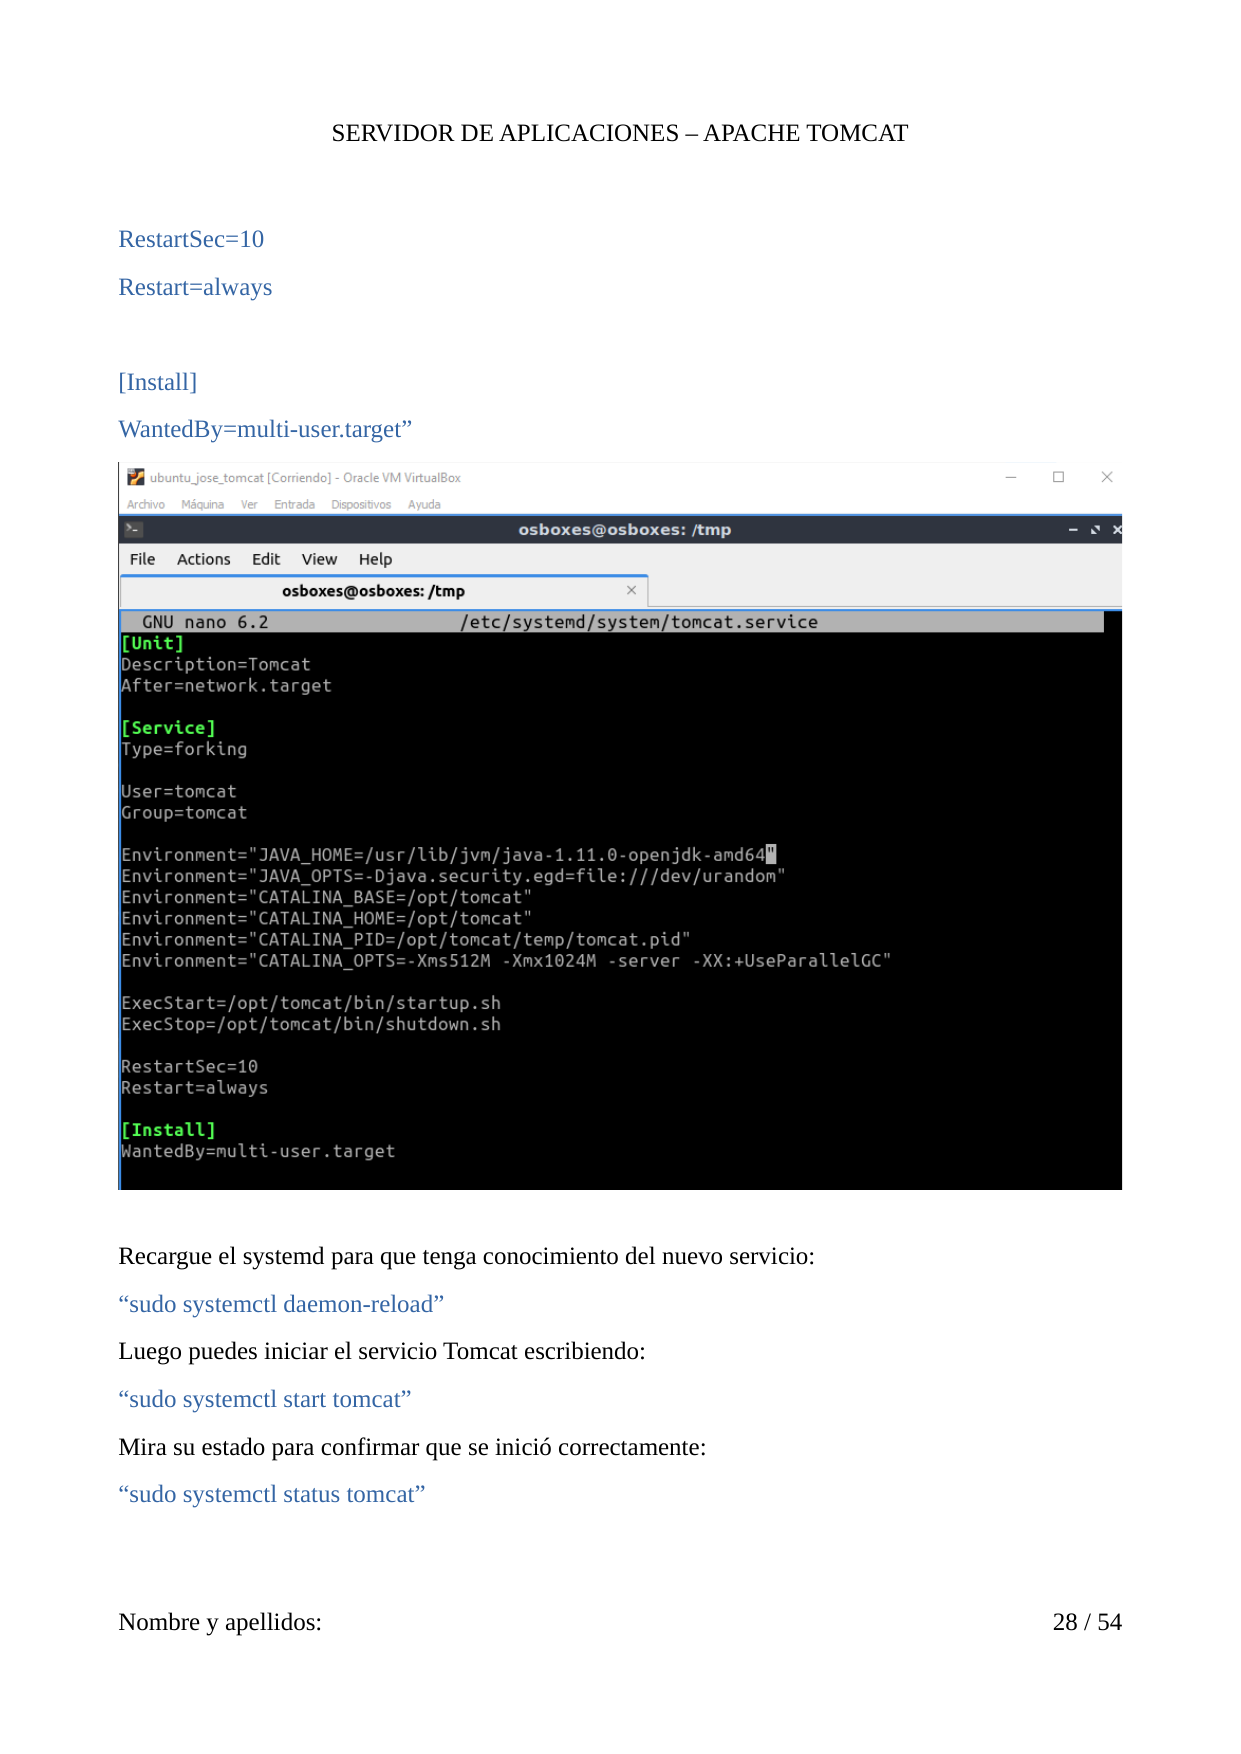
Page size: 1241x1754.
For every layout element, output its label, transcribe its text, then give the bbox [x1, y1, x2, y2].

picture [118, 462, 1123, 1190]
text WantedBy=multi-user.target” [118, 414, 1122, 443]
text Recargue el systemd para que tenga conocimiento del nuevo servicio: [118, 1241, 1122, 1270]
text [Install] [118, 367, 1122, 396]
text Luego puedes iniciar el servicio Tomcat escribiendo: [118, 1336, 1122, 1365]
text “sudo systemctl daemon-reload” [118, 1289, 1122, 1317]
text “sudo systemctl status tomcat” [118, 1479, 1122, 1508]
text “sudo systemctl start tomcat” [118, 1384, 1122, 1413]
text RestartSec=10 [118, 224, 1122, 253]
text Restart=always [118, 272, 1122, 300]
text Mira su estado para confirmar que se inició correctamente: [118, 1432, 1122, 1460]
